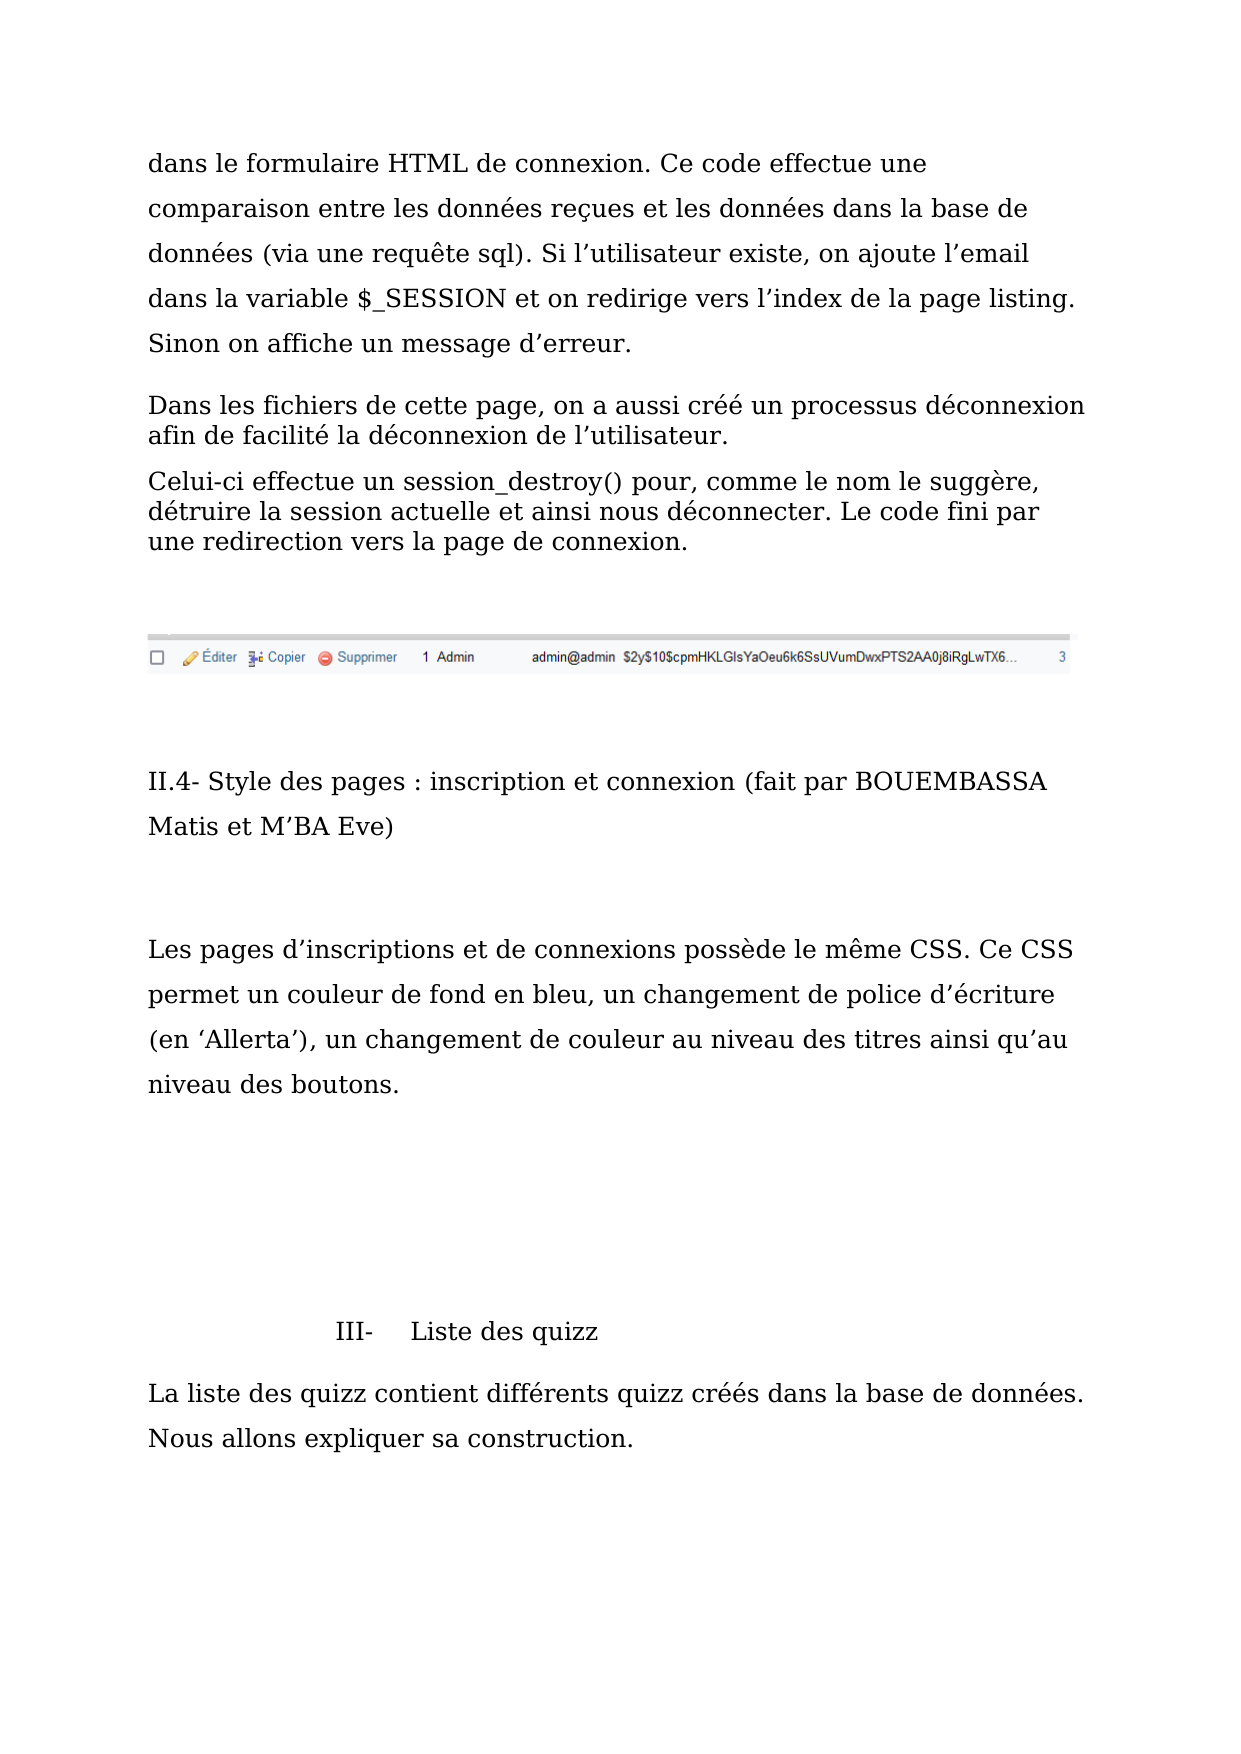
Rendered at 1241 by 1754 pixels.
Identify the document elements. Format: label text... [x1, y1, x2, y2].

text Dans les fichiers de cette page, on a aussi créé un processus déconnexion afin de facilité la déconnexion de l’utilisateur. [148, 389, 1093, 449]
text II.4- Style des pages : inscription et connexion (fait par BOUEMBASSA Matis et M’BA Eve) [148, 766, 1093, 841]
text La liste des quizz contient différents quizz créés dans la base de données. Nous allons expliquer sa construction. [148, 1377, 1093, 1452]
text Celui-ci effectue un session_destroy() pour, comme le nom le suggère, détruire la session actuelle et ainsi nous déconnecter. Le code fini par une redirection vers la page de connexion. [148, 466, 1093, 556]
list Liste des quizz [335, 1316, 1093, 1346]
text Les pages d’inscriptions et de connexions possède le même CSS. Ce CSS permet un couleur de fond en bleu, un changement de police d’écriture (en ‘Allerta’), un changement de couleur au niveau des titres ainsi qu’au niveau des boutons. [148, 934, 1093, 1099]
text dans le formulaire HTML de connexion. Ce code effectue une comparaison entre les données reçues et les données dans la base de données (via une requête sql). Si l’utilisateur existe, on ajoute l’email dans la variable $_SESSION et on redirige vers l’index de la page listing. Sinon on affiche un message d’erreur. [148, 148, 1093, 358]
